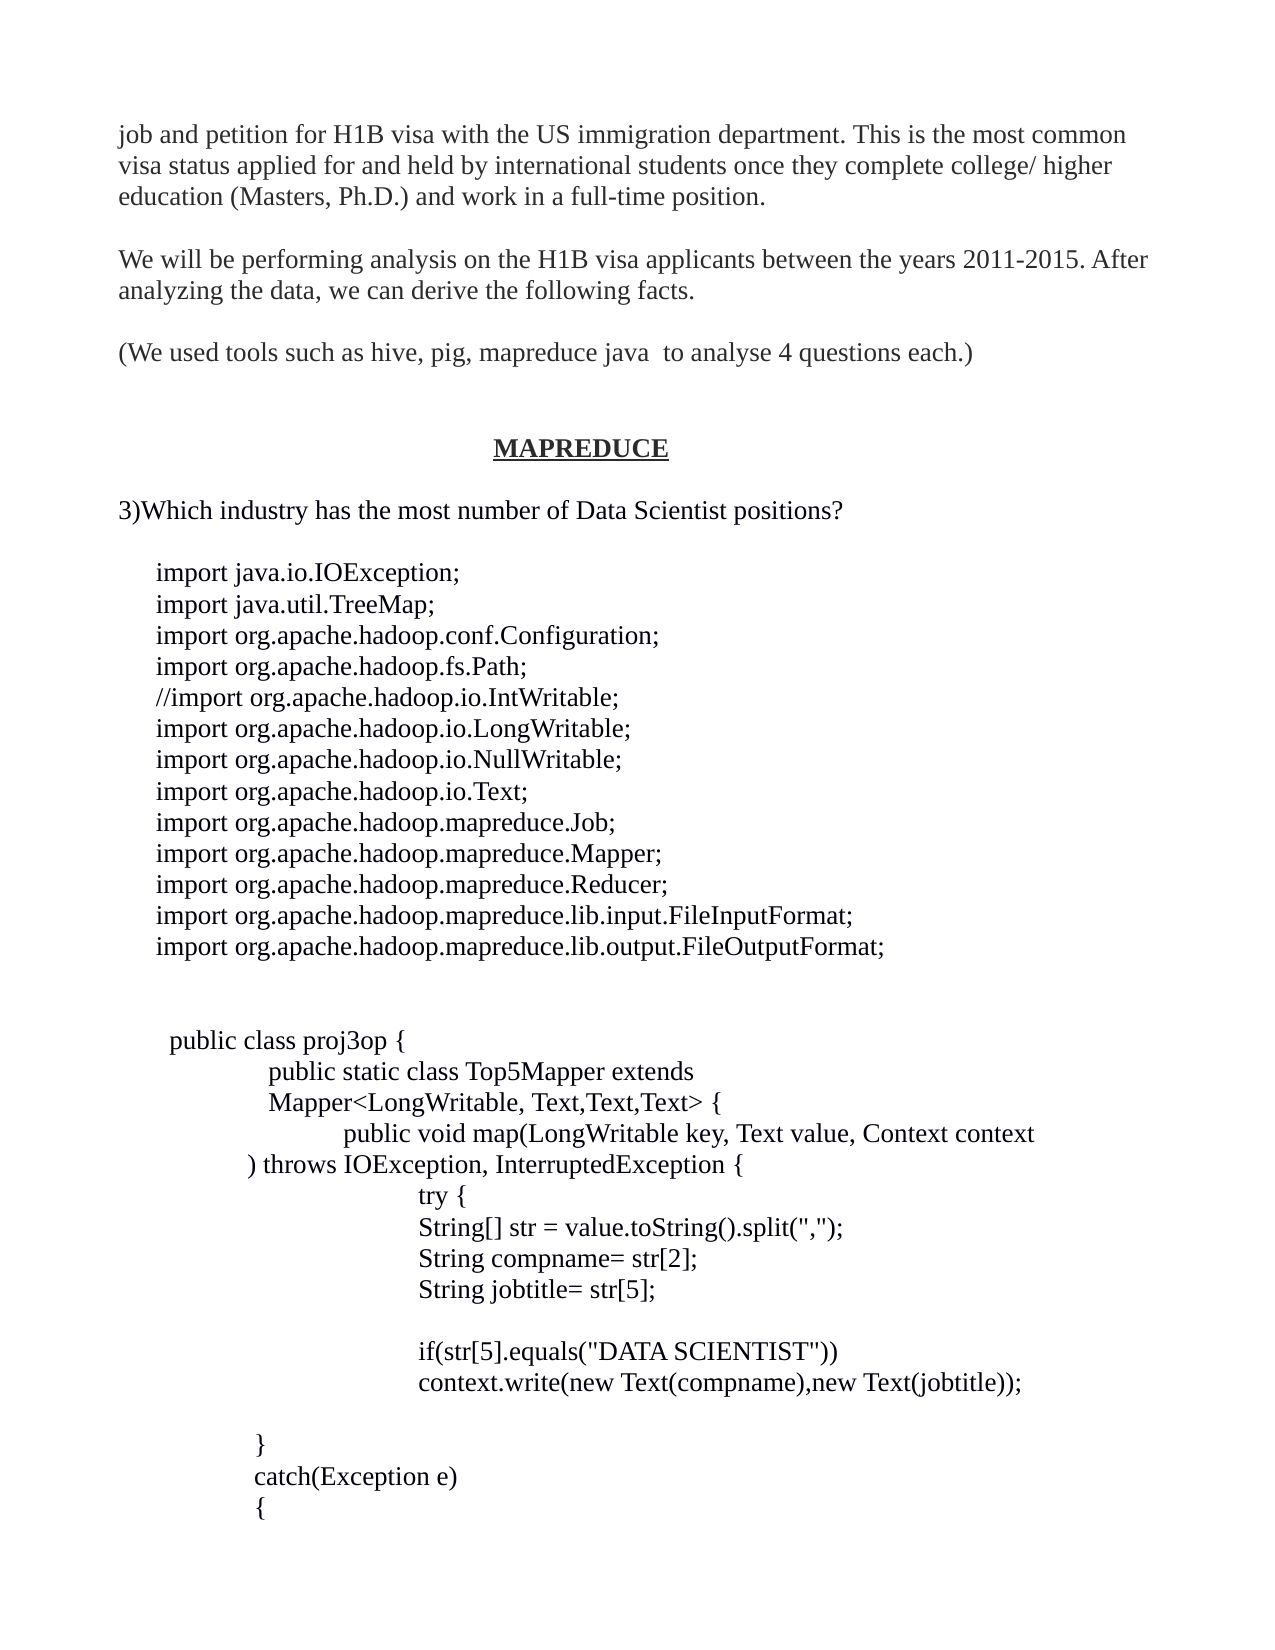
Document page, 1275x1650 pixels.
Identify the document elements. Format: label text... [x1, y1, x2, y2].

text } [156, 1429, 1157, 1460]
text import org.apache.hadoop.io.LongWritable; [156, 712, 1157, 743]
text if(str[5].equals("DATA SCIENTIST")) [156, 1335, 1157, 1366]
text catch(Exception e) [156, 1460, 1157, 1491]
text ) throws IOException, InterruptedException { [156, 1148, 1157, 1179]
text public static class Top5Mapper extends [156, 1055, 1157, 1086]
text Mapper<LongWritable, Text,Text,Text> { [156, 1086, 1157, 1117]
text import org.apache.hadoop.conf.Configuration; [156, 619, 1157, 650]
text import java.util.TreeMap; [156, 588, 1157, 619]
text 3)Which industry has the most number of Data Scientist positions? [118, 494, 1157, 525]
text import org.apache.hadoop.mapreduce.lib.input.FileInputFormat; [156, 899, 1157, 930]
text import org.apache.hadoop.io.NullWritable; [156, 743, 1157, 774]
text public class proj3op { [156, 1024, 1157, 1055]
text //import org.apache.hadoop.io.IntWritable; [156, 681, 1157, 712]
text import org.apache.hadoop.mapreduce.Job; [156, 806, 1157, 837]
text (We used tools such as hive, pig, mapreduce java to analyse 4 questions each.) [118, 336, 1157, 367]
text String jobtitle= str[5]; [156, 1273, 1157, 1304]
text import org.apache.hadoop.fs.Path; [156, 650, 1157, 681]
text We will be performing analysis on the H1B visa applicants between the years 2011-2015. After analyzing the data, we can derive the following facts. [118, 243, 1157, 305]
text context.write(new Text(compname),new Text(jobtitle)); [156, 1366, 1157, 1397]
text String[] str = value.toString().split(","); [156, 1211, 1157, 1242]
text { [156, 1491, 1157, 1522]
text import java.io.IOException; [156, 557, 1157, 588]
text public void map(LongWritable key, Text value, Context context [156, 1117, 1157, 1148]
text import org.apache.hadoop.mapreduce.lib.output.FileOutputFormat; [156, 930, 1157, 961]
text try { [156, 1179, 1157, 1211]
text import org.apache.hadoop.mapreduce.Mapper; [156, 837, 1157, 868]
text MAPREDUCE [118, 432, 1157, 463]
text import org.apache.hadoop.mapreduce.Reducer; [156, 868, 1157, 899]
text job and petition for H1B visa with the US immigration department. This is the most common visa status applied for and held by international students once they complete college/ higher education (Masters, Ph.D.) and work in a full-time position. [118, 118, 1157, 212]
text import org.apache.hadoop.io.Text; [156, 774, 1157, 806]
text String compname= str[2]; [156, 1242, 1157, 1273]
